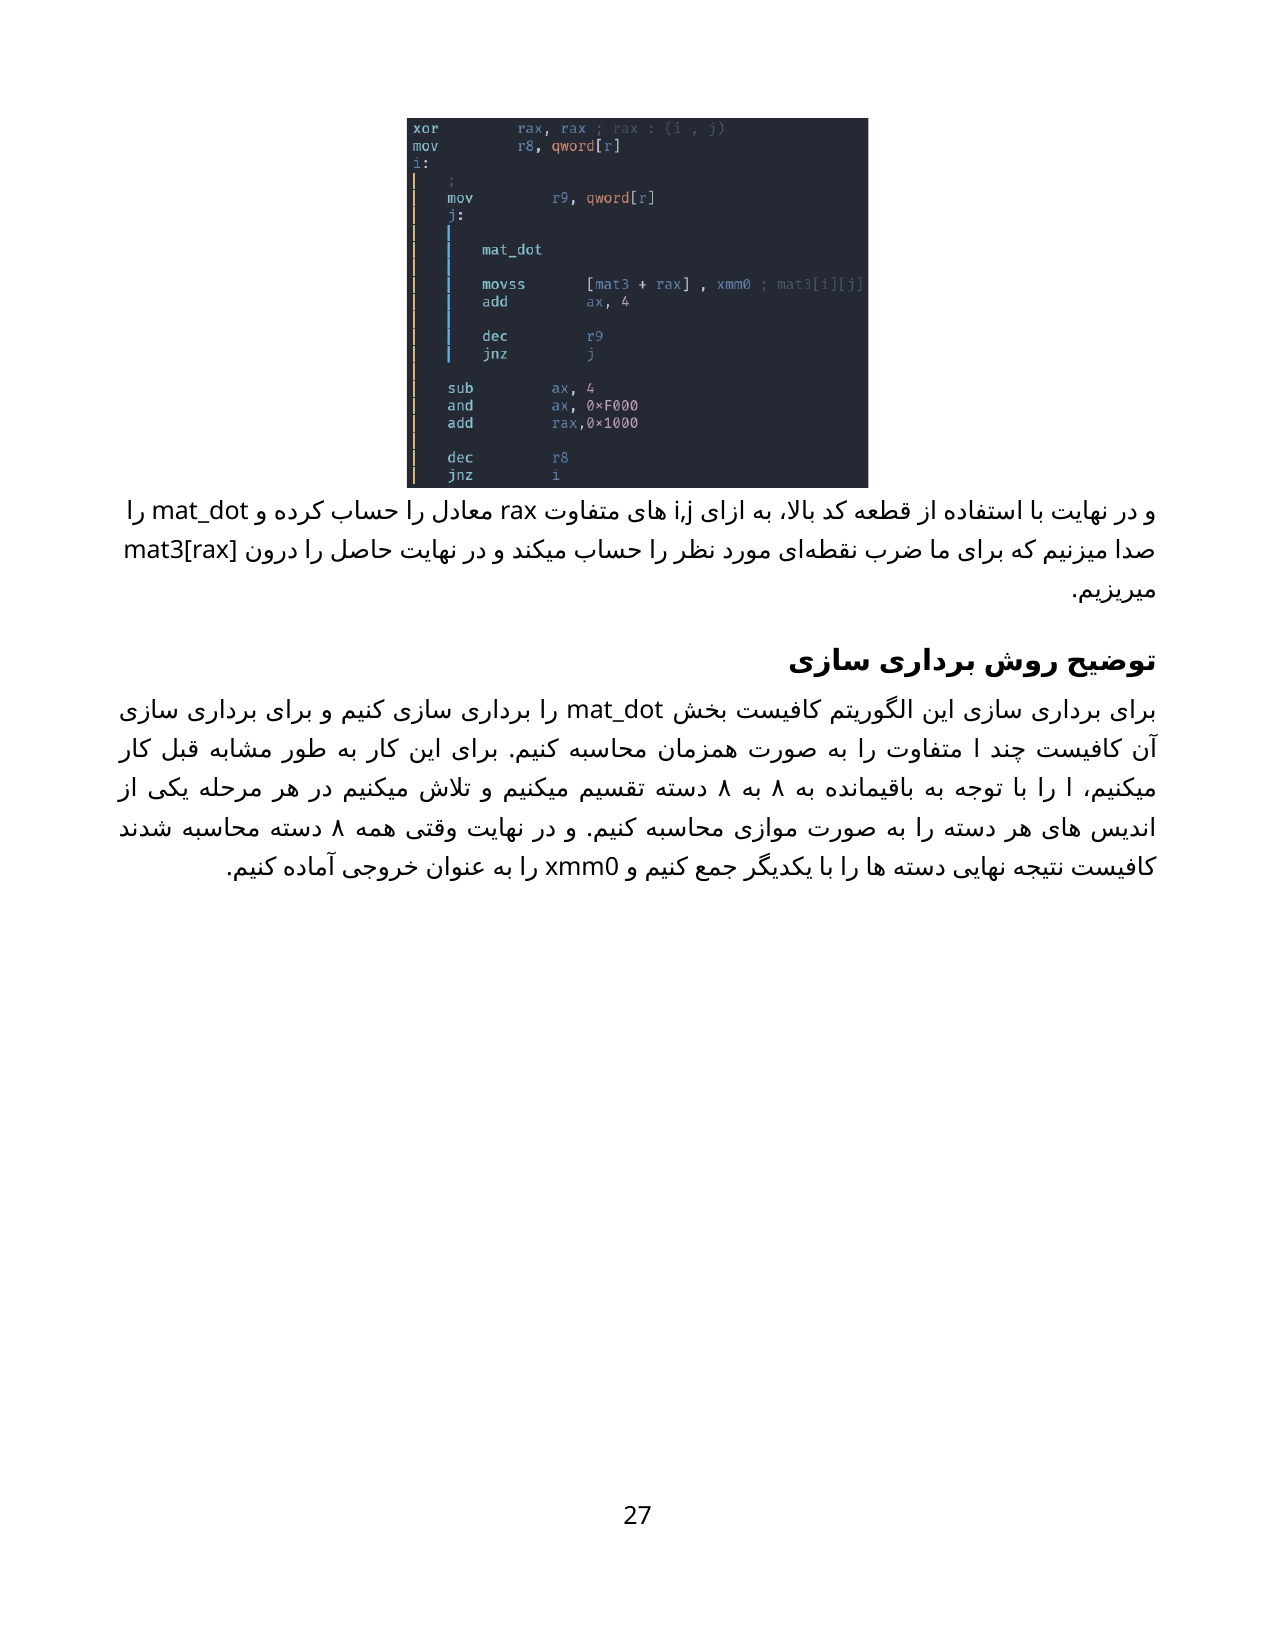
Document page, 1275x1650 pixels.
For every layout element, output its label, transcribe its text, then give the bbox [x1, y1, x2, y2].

text و در نهایت با استفاده از قطعه کد بالا، به ازای i,j های متفاوت rax معادل را حساب کرده و mat_dot را صدا میزنیم که برای ما ضرب نقطه‌ای مورد نظر را حساب میکند و در نهایت حاصل را درون mat3[rax] میریزیم. [118, 118, 1157, 605]
subtitle توضیح روش برداری سازی [118, 639, 1157, 679]
picture [406, 118, 869, 488]
text برای برداری سازی این الگوریتم کافیست بخش mat_dot را برداری سازی کنیم و برای برداری سازی آن کافیست چند l متفاوت را به صورت همزمان محاسبه کنیم. برای این کار به طور مشابه قبل کار میکنیم، l را با توجه به باقیمانده به ۸ به ۸ دسته تقسیم میکنیم و تلاش میکنیم در هر مرحله یکی از اندیس های هر دسته را به صورت موازی محاسبه کنیم. و در نهایت وقتی همه ۸ دسته محاسبه شدند کافیست نتیجه نهایی دسته ها را با یکدیگر جمع کنیم و xmm0 را به عنوان خروجی آماده کنیم. [118, 692, 1157, 882]
